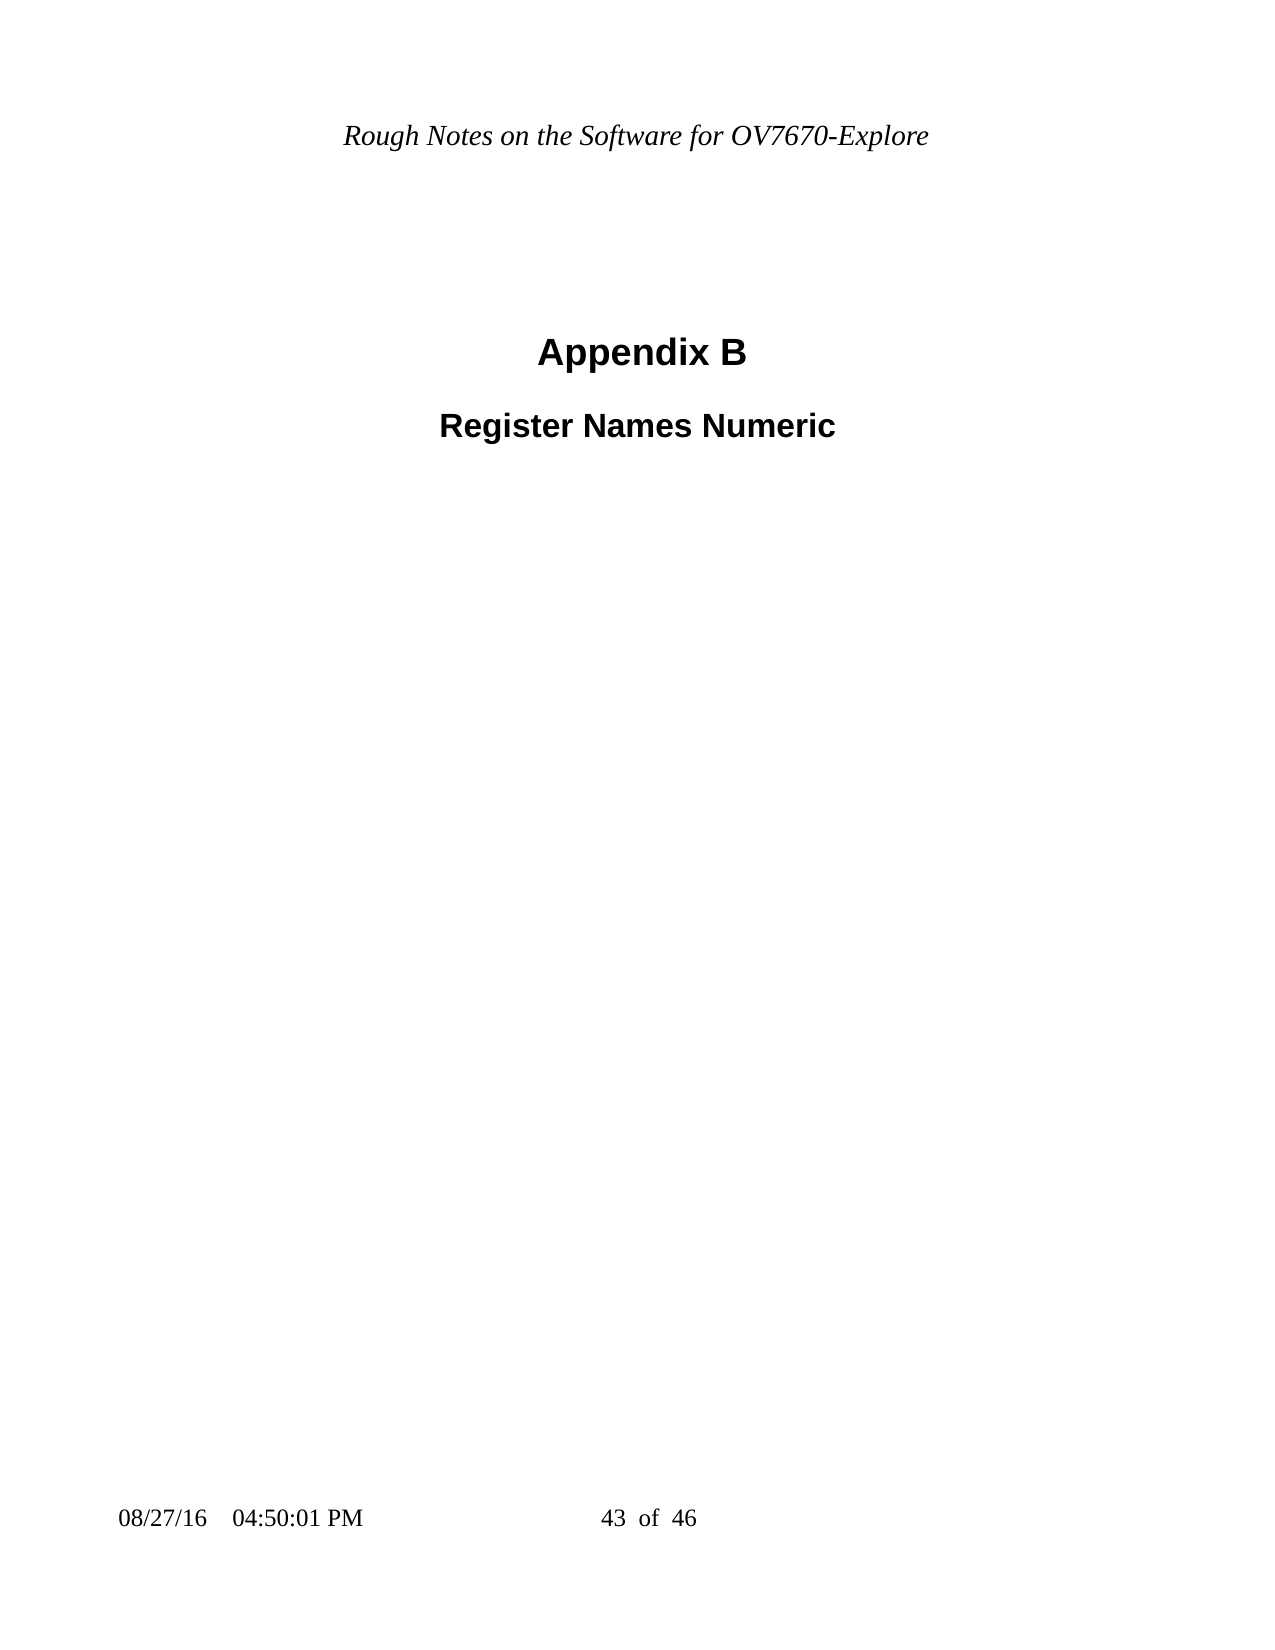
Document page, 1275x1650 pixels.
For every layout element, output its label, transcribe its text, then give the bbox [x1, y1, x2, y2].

subtitle Register Names Numeric [118, 406, 1157, 445]
subtitle Appendix B [118, 329, 1157, 373]
